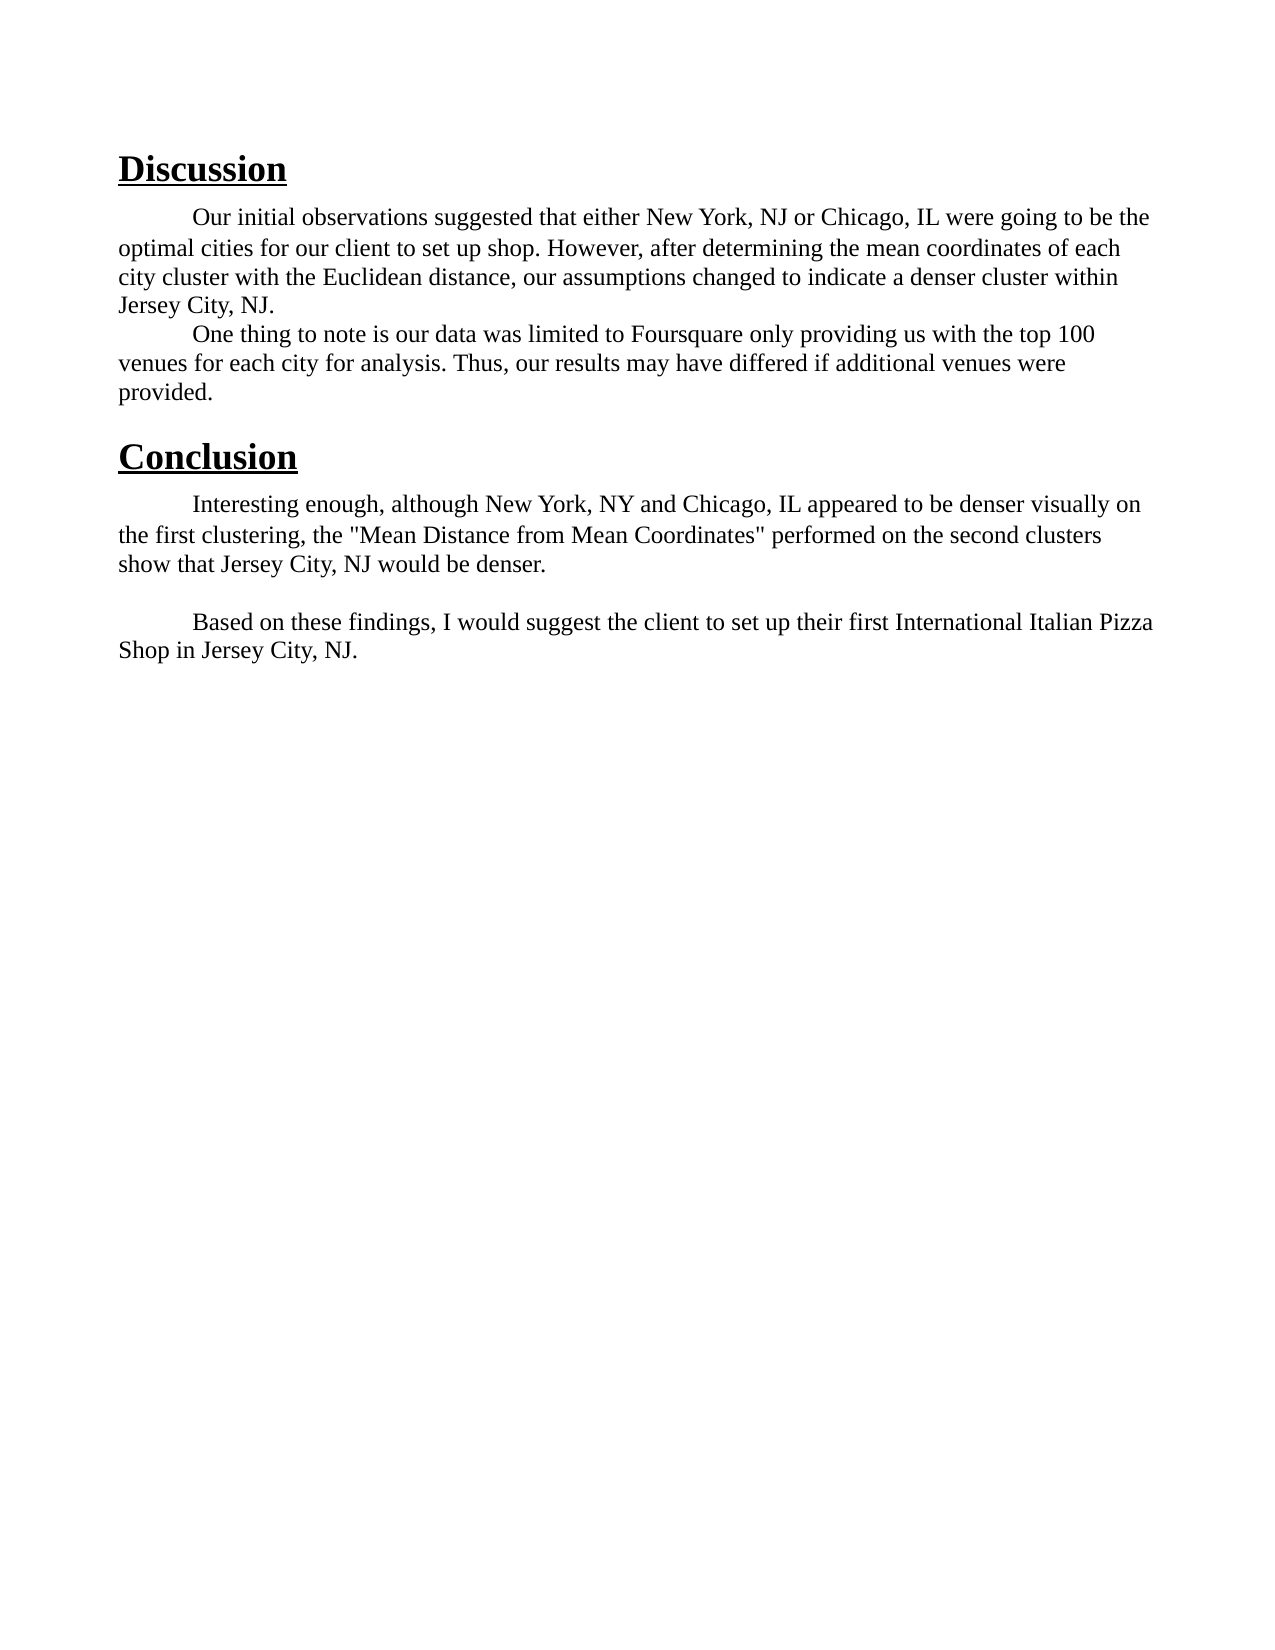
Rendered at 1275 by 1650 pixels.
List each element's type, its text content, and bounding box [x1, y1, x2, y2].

text Based on these findings, I would suggest the client to set up their first International Italian Pizza Shop in Jersey City, NJ. [118, 607, 1157, 664]
text One thing to note is our data was limited to Foursquare only providing us with the top 100 venues for each city for analysis. Thus, our results may have differed if additional venues were provided. [118, 319, 1157, 406]
text Our initial observations suggested that either New York, NJ or Chicago, IL were going to be the optimal cities for our client to set up shop. However, after determining the mean coordinates of each city cluster with the Euclidean distance, our assumptions changed to indicate a denser cluster within Jersey City, NJ. [118, 190, 1157, 319]
text Discussion [118, 147, 1157, 190]
text Conclusion [118, 434, 1157, 477]
text Interesting enough, although New York, NY and Chicago, IL appeared to be denser visually on the first clustering, the "Mean Distance from Mean Coordinates" performed on the second clusters show that Jersey City, NJ would be denser. [118, 477, 1157, 578]
